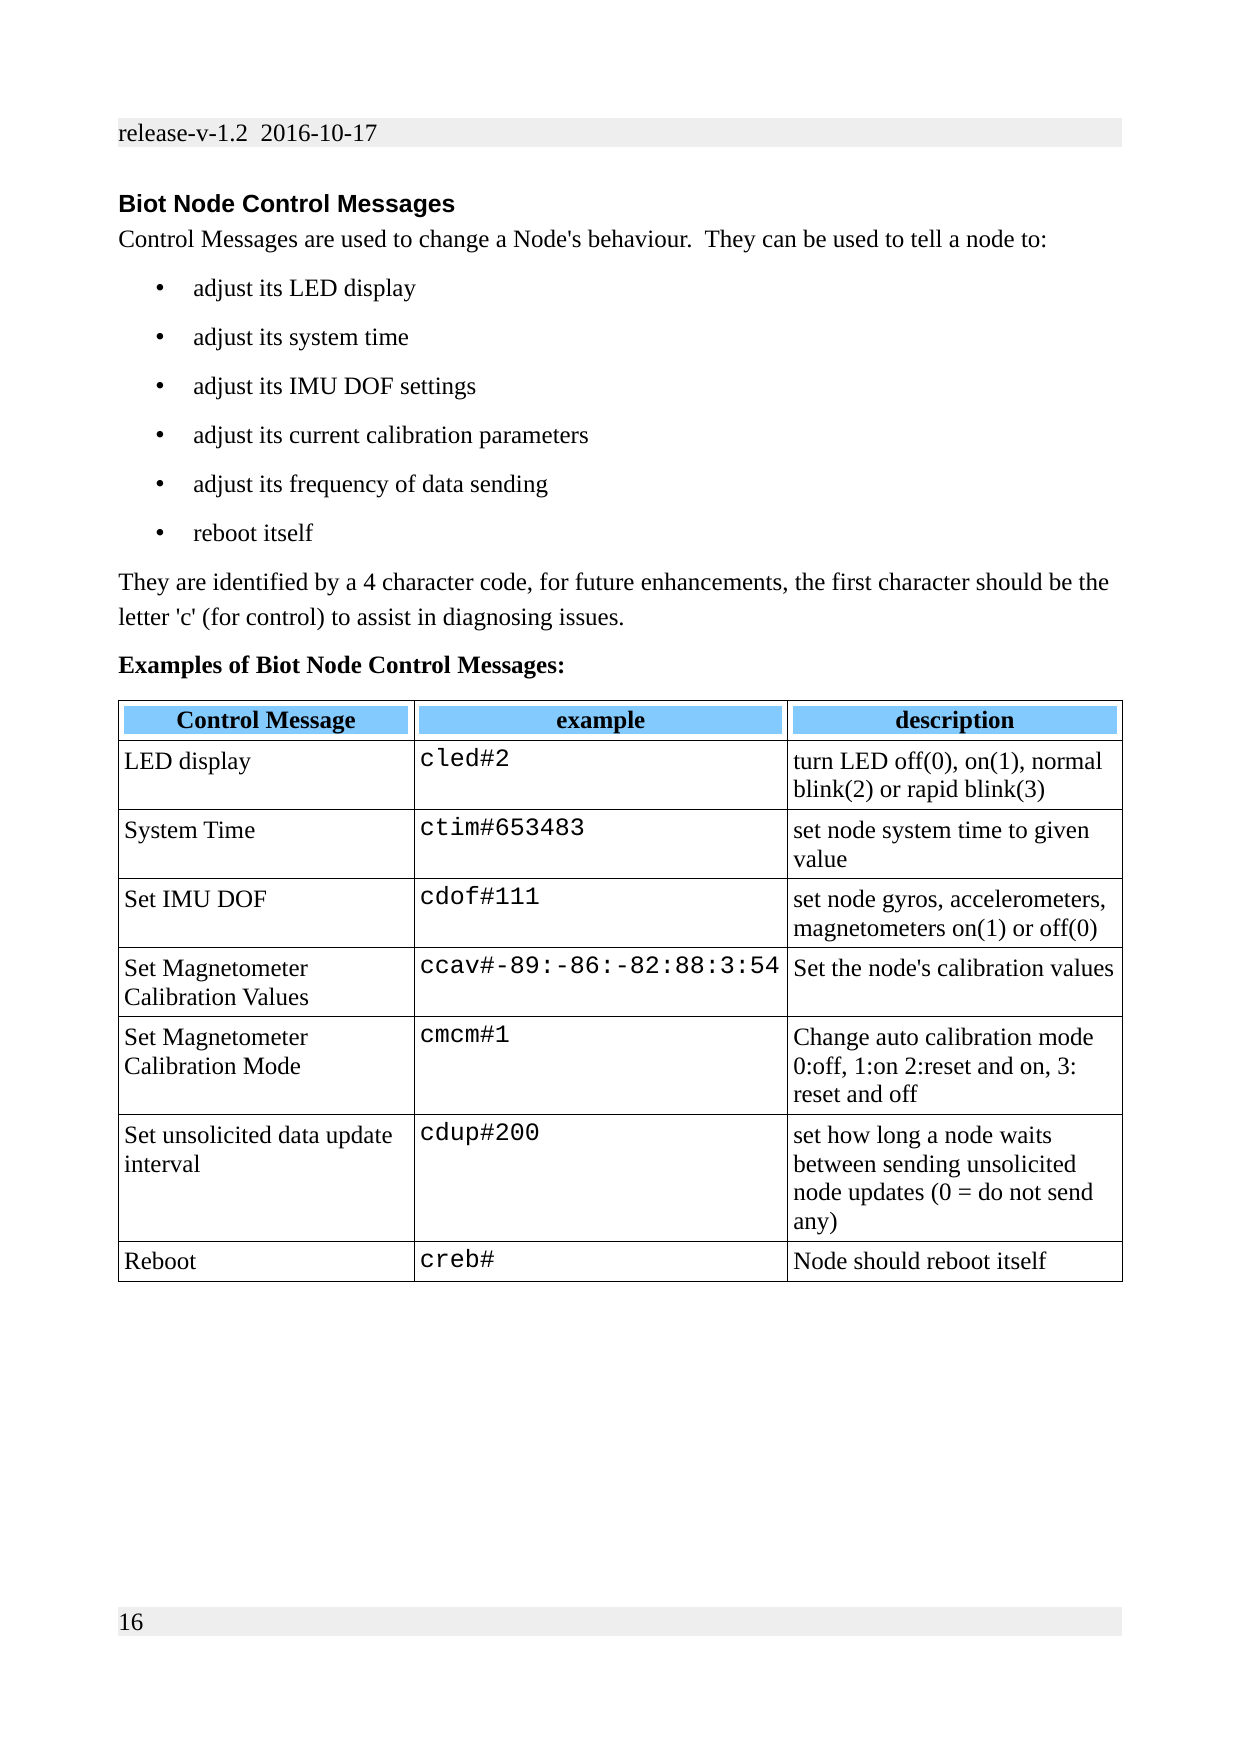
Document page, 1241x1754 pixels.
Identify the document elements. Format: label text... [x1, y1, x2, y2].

table_cell turn LED off(0), on(1), normal blink(2) or rapid blink(3) [788, 741, 1122, 809]
table_cell ccav#-89:-86:-82:88:3:54 [415, 948, 787, 1016]
list reboot itself [156, 518, 1122, 547]
list adjust its current calibration parameters [156, 420, 1122, 449]
table_cell creb# [415, 1242, 787, 1281]
table_cell set node gyros, accelerometers, magnetometers on(1) or off(0) [788, 879, 1122, 947]
table_cell ctim#653483 [415, 810, 787, 878]
table_cell set how long a node waits between sending unsolicited node updates (0 = do not send any) [788, 1115, 1122, 1241]
list adjust its system time [156, 322, 1122, 351]
table_cell Change auto calibration mode 0:off, 1:on 2:reset and on, 3: reset and off [788, 1017, 1122, 1114]
subtitle Biot Node Control Messages [118, 189, 1122, 217]
table_cell set node system time to given value [788, 810, 1122, 878]
text Examples of Biot Node Control Messages: [118, 651, 1122, 679]
table_cell Node should reboot itself [788, 1242, 1122, 1281]
table_cell cled#2 [415, 741, 787, 809]
table_cell System Time [119, 810, 414, 878]
table_cell Set the node's calibration values [788, 948, 1122, 1016]
table_cell Set Magnetometer Calibration Mode [119, 1017, 414, 1114]
table_cell cmcm#1 [415, 1017, 787, 1114]
list adjust its frequency of data sending [156, 469, 1122, 498]
table_header description [788, 701, 1122, 740]
table_header example [415, 701, 787, 740]
table_cell LED display [119, 741, 414, 809]
table_cell Reboot [119, 1242, 414, 1281]
table_cell cdup#200 [415, 1115, 787, 1241]
table_cell Set Magnetometer Calibration Values [119, 948, 414, 1016]
table_cell Set unsolicited data update interval [119, 1115, 414, 1241]
text They are identified by a 4 character code, for future enhancements, the first character should be the letter 'c' (for control) to assist in diagnosing issues. [118, 567, 1122, 630]
list adjust its LED display [156, 273, 1122, 301]
table_cell Set IMU DOF [119, 879, 414, 947]
list adjust its IMU DOF settings [156, 371, 1122, 399]
table_cell cdof#111 [415, 879, 787, 947]
table_header Control Message [119, 701, 414, 740]
text Control Messages are used to change a Node's behaviour. They can be used to tell a node to: [118, 224, 1122, 252]
